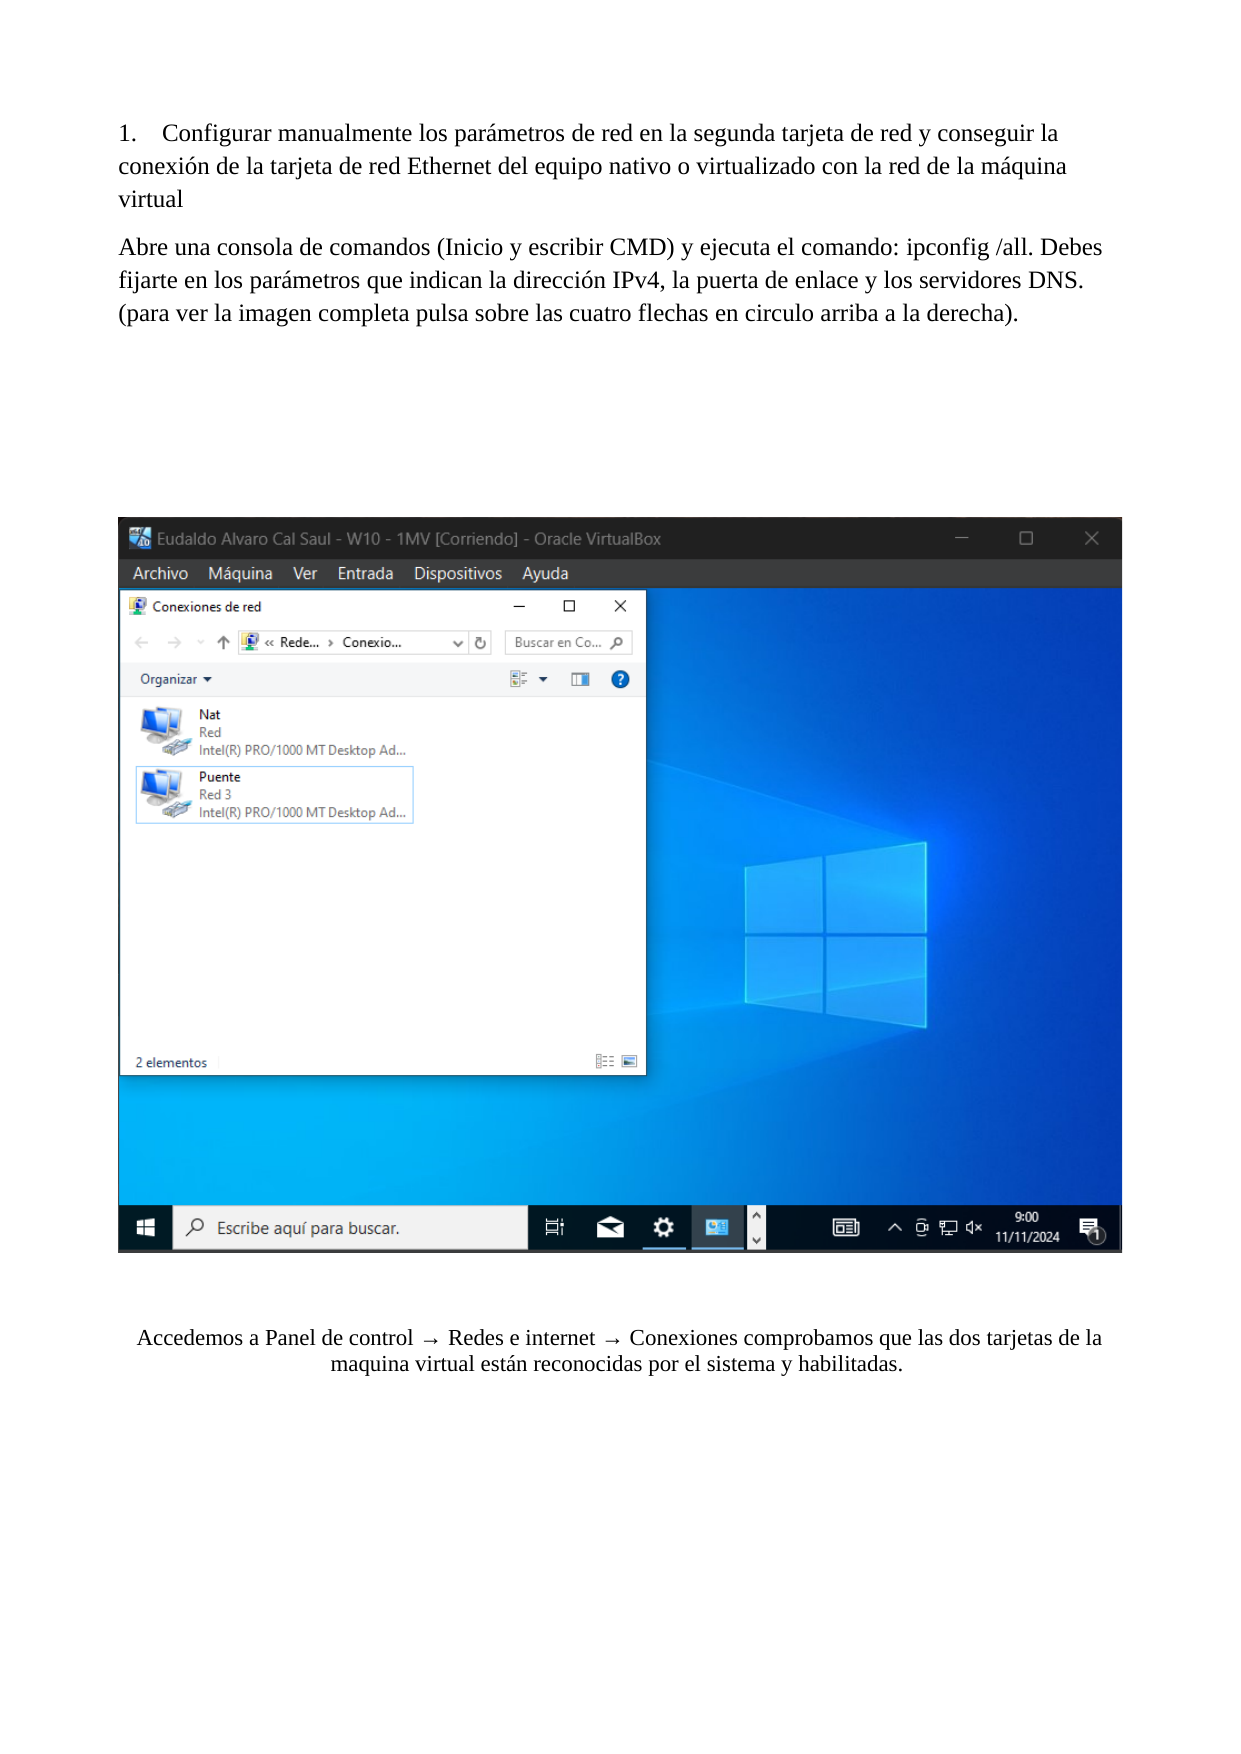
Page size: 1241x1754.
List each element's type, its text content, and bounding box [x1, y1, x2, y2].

text 1. Configurar manualmente los parámetros de red en la segunda tarjeta de red y conseguir la conexión de la tarjeta de red Ethernet del equipo nativo o virtualizado con la red de la máquina virtual [118, 118, 1122, 213]
text Abre una consola de comandos (Inicio y escribir CMD) y ejecuta el comando: ipconfig /all. Debes fijarte en los parámetros que indican la dirección IPv4, la puerta de enlace y los servidores DNS. (para ver la imagen completa pulsa sobre las cuatro flechas en circulo arriba a la derecha). [118, 232, 1122, 327]
picture [118, 517, 1123, 1253]
